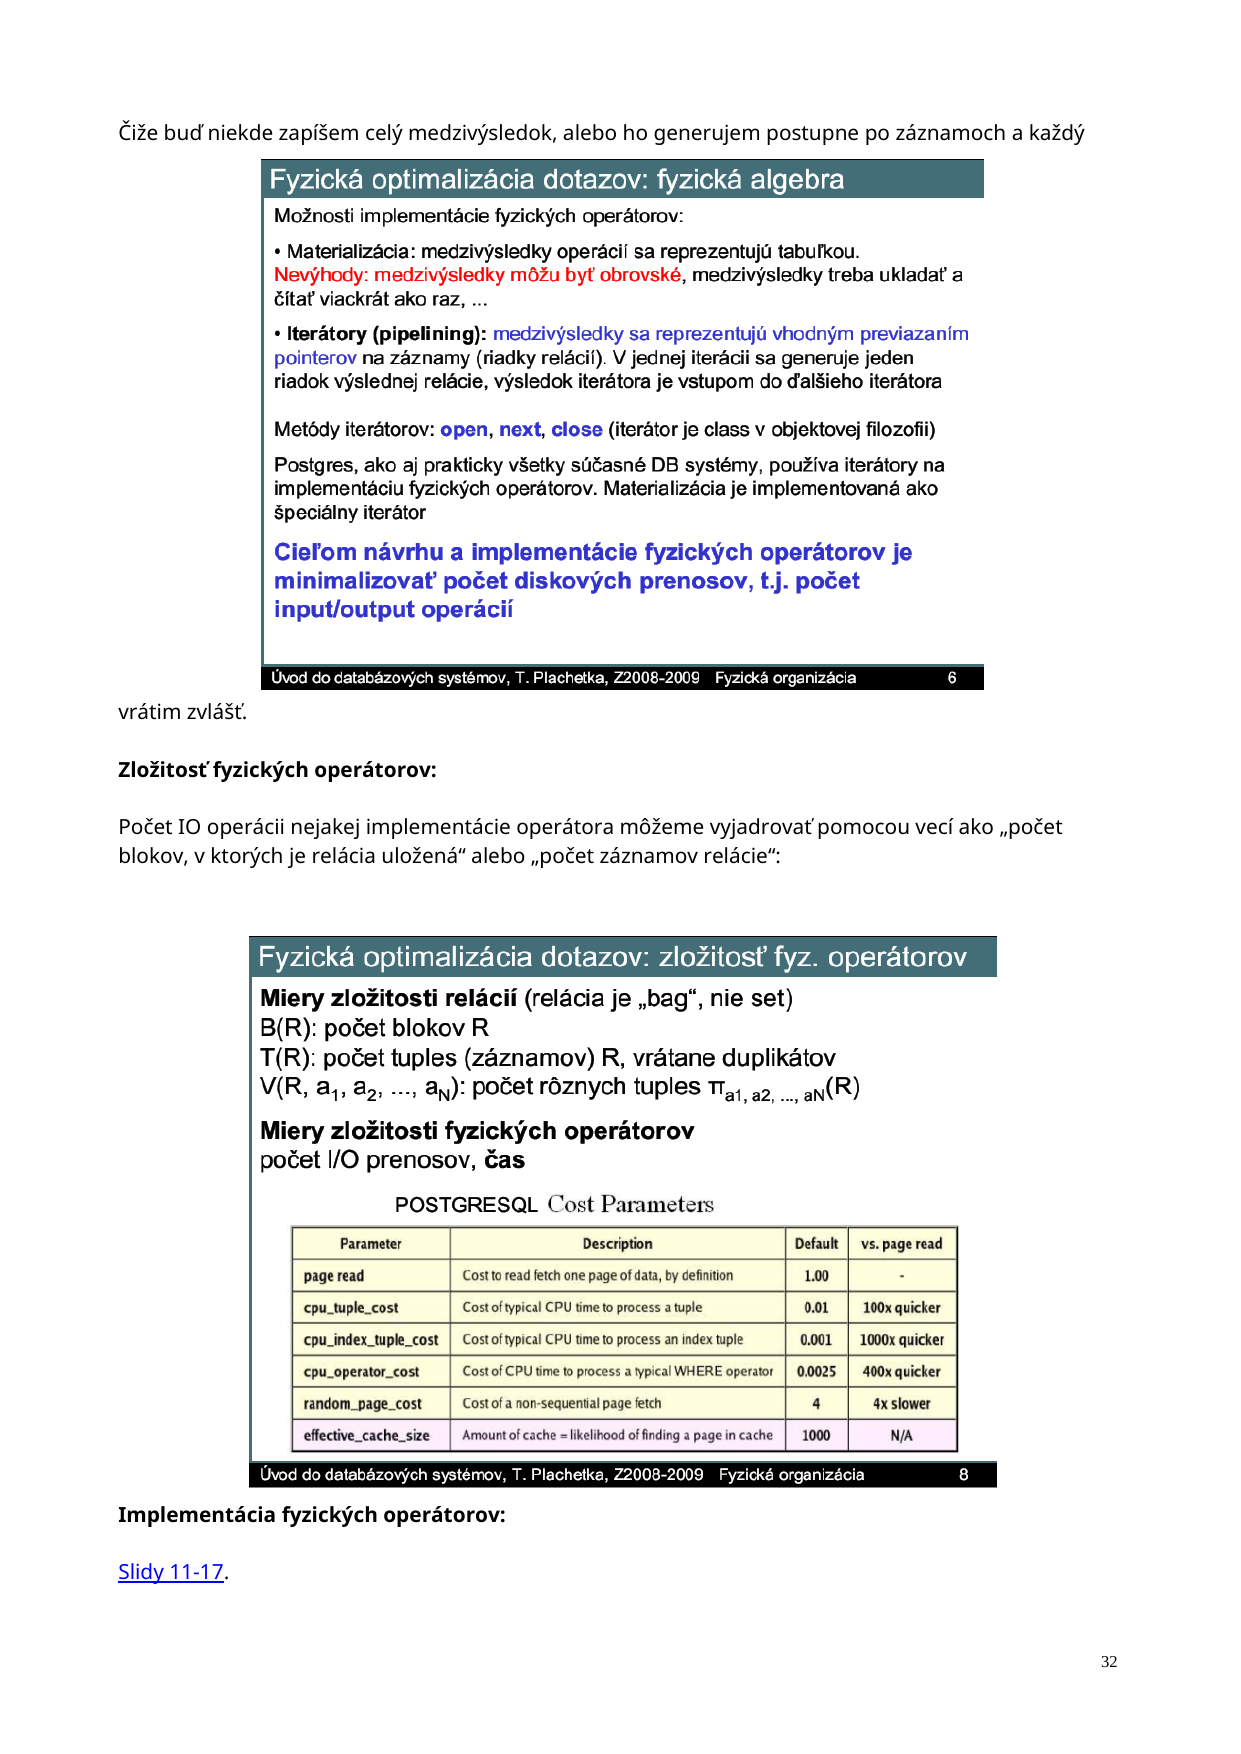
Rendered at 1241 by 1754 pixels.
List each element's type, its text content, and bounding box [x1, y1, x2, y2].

text Čiže buď niekde zapíšem celý medzivýsledok, alebo ho generujem postupne po záznamoch a každý vrátim zvlášť. [118, 118, 1122, 726]
picture [229, 927, 1011, 1500]
text Počet IO operácii nejakej implementácie operátora môžeme vyjadrovať pomocou vecí ako „počet blokov, v ktorých je relácia uložená“ alebo „počet záznamov relácie“: [118, 812, 1122, 869]
text Implementácia fyzických operátorov: [118, 956, 1122, 1528]
picture [247, 147, 993, 697]
text Zložitosť fyzických operátorov: [118, 755, 1122, 783]
text Slidy 11-17. [118, 1557, 1122, 1586]
